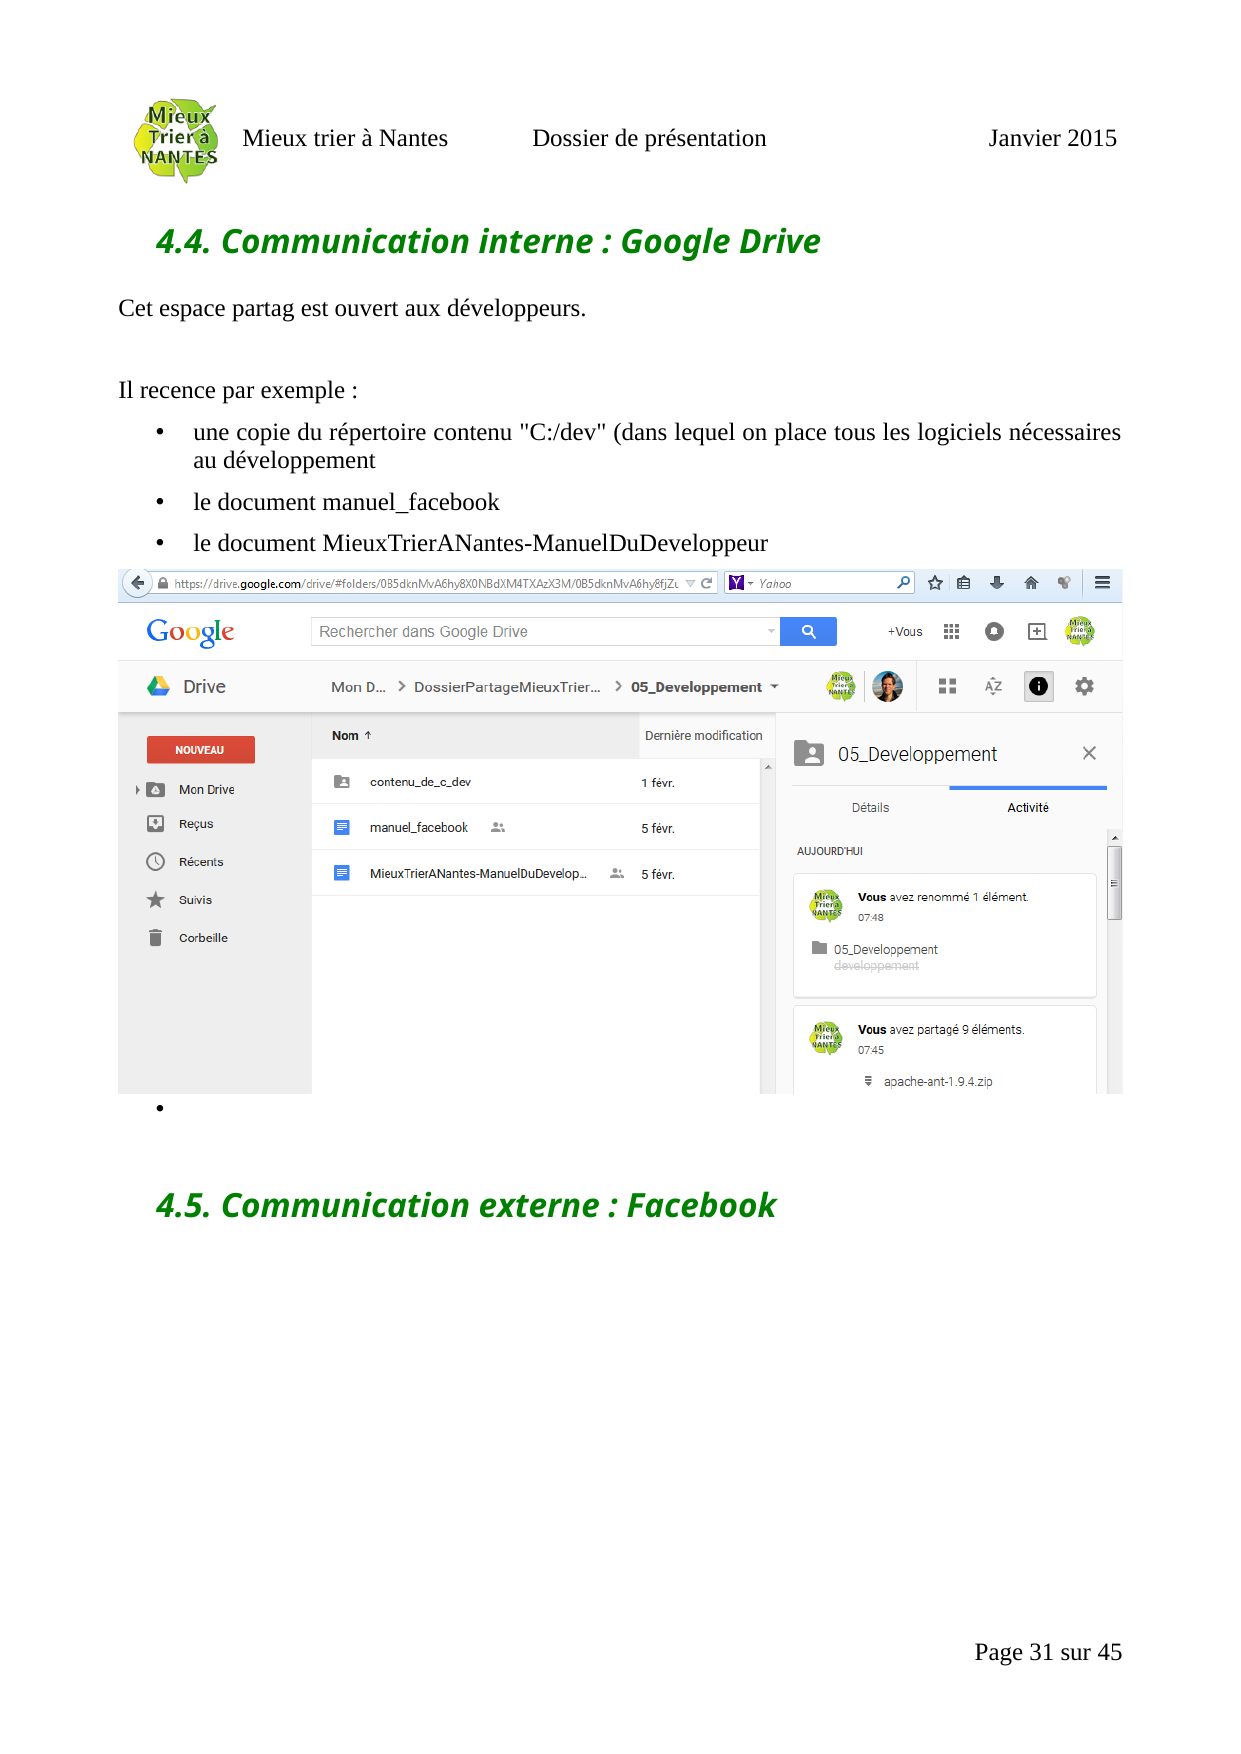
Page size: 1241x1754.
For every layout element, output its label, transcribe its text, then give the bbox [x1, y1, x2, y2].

list une copie du répertoire contenu "C:/dev" (dans lequel on place tous les logiciels nécessaires au développement [156, 417, 1122, 474]
list le document MieuxTrierANantes-ManuelDuDeveloppeur [156, 528, 1122, 557]
picture [118, 569, 1123, 1094]
subtitle Communication interne : Google Drive [148, 218, 1122, 264]
list le document manuel_facebook [156, 487, 1122, 516]
text Il recence par exemple : [118, 376, 1122, 404]
subtitle Communication externe : Facebook [148, 1181, 1122, 1227]
picture [131, 95, 221, 185]
text Cet espace partag est ouvert aux développeurs. [118, 293, 1122, 322]
